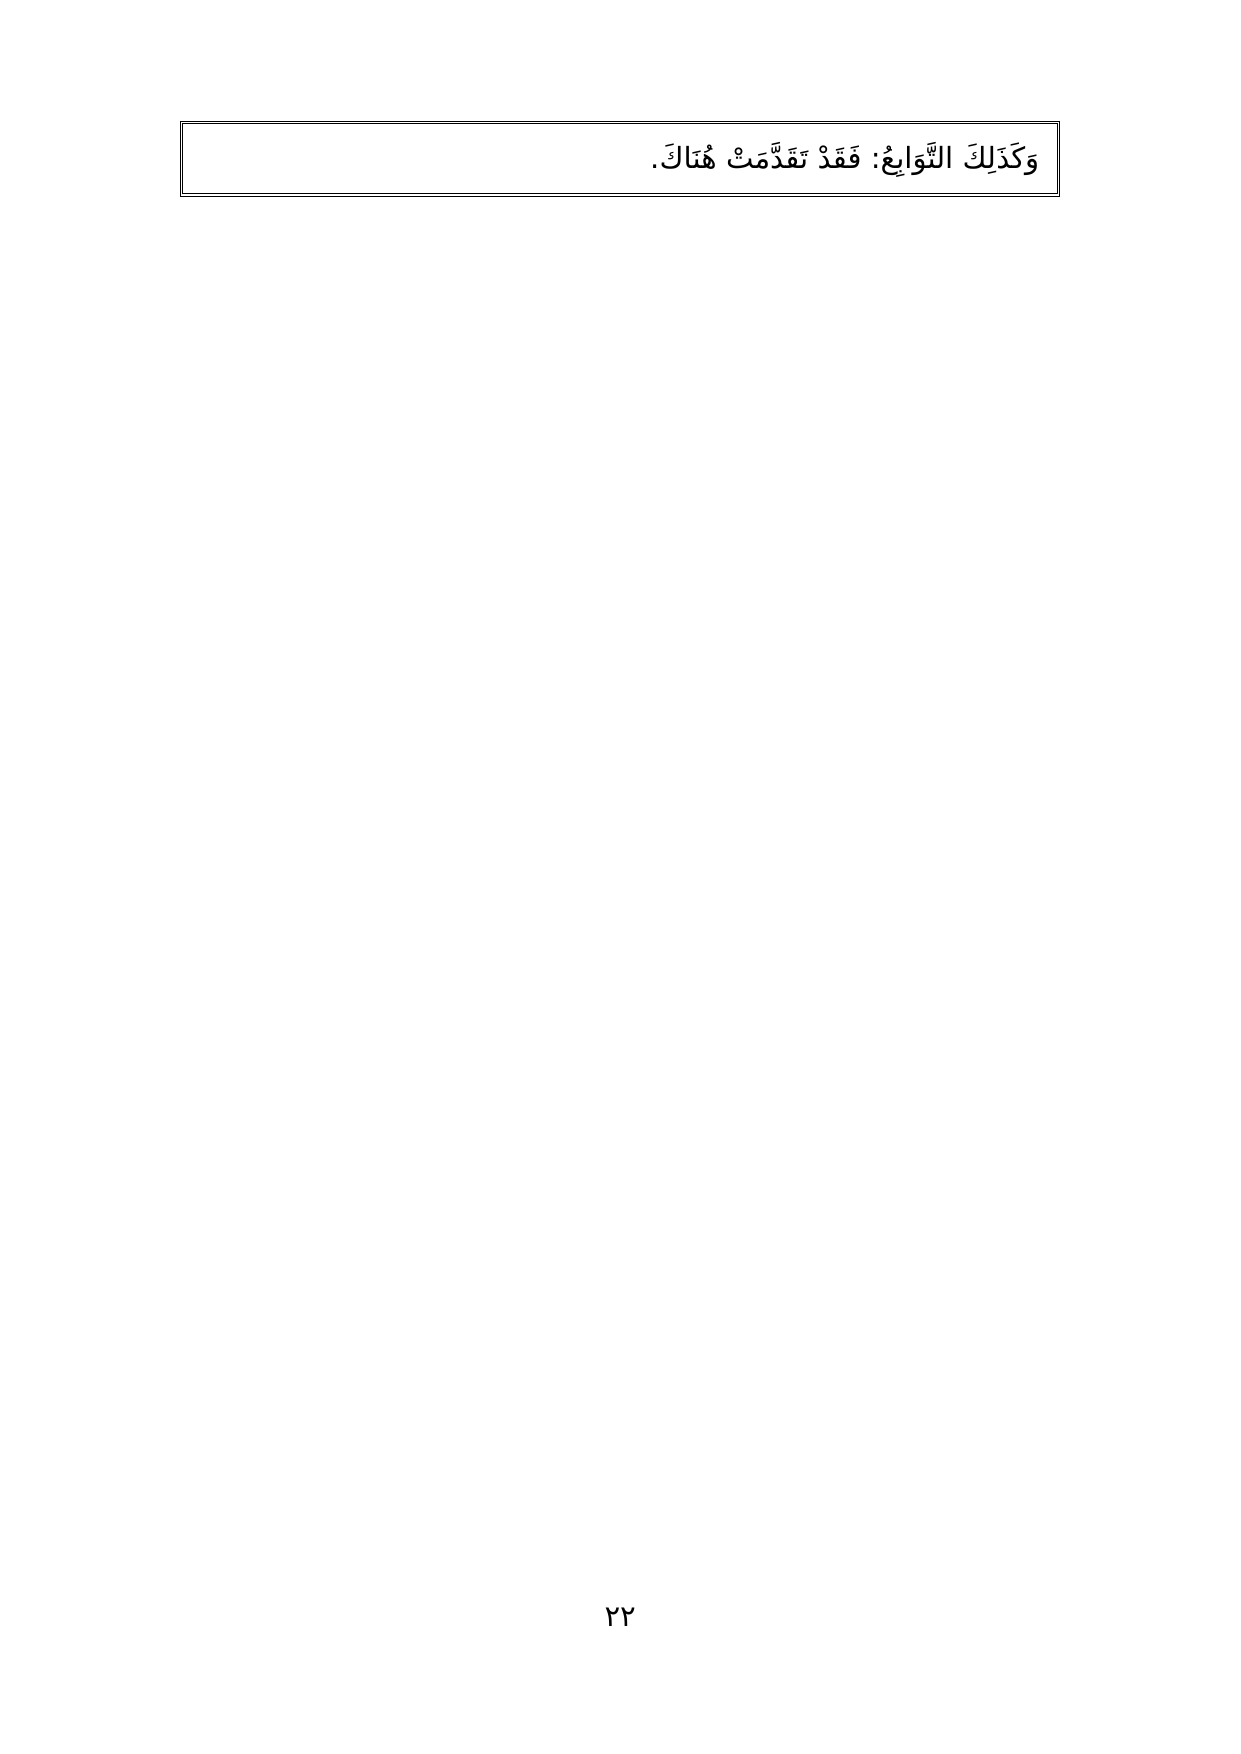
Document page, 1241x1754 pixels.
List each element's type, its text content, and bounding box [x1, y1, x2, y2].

text وَكَذَلِكَ التَّوَابِعُ: فَقَدْ تَقَدَّمَتْ هُنَاكَ. [183, 124, 1057, 193]
